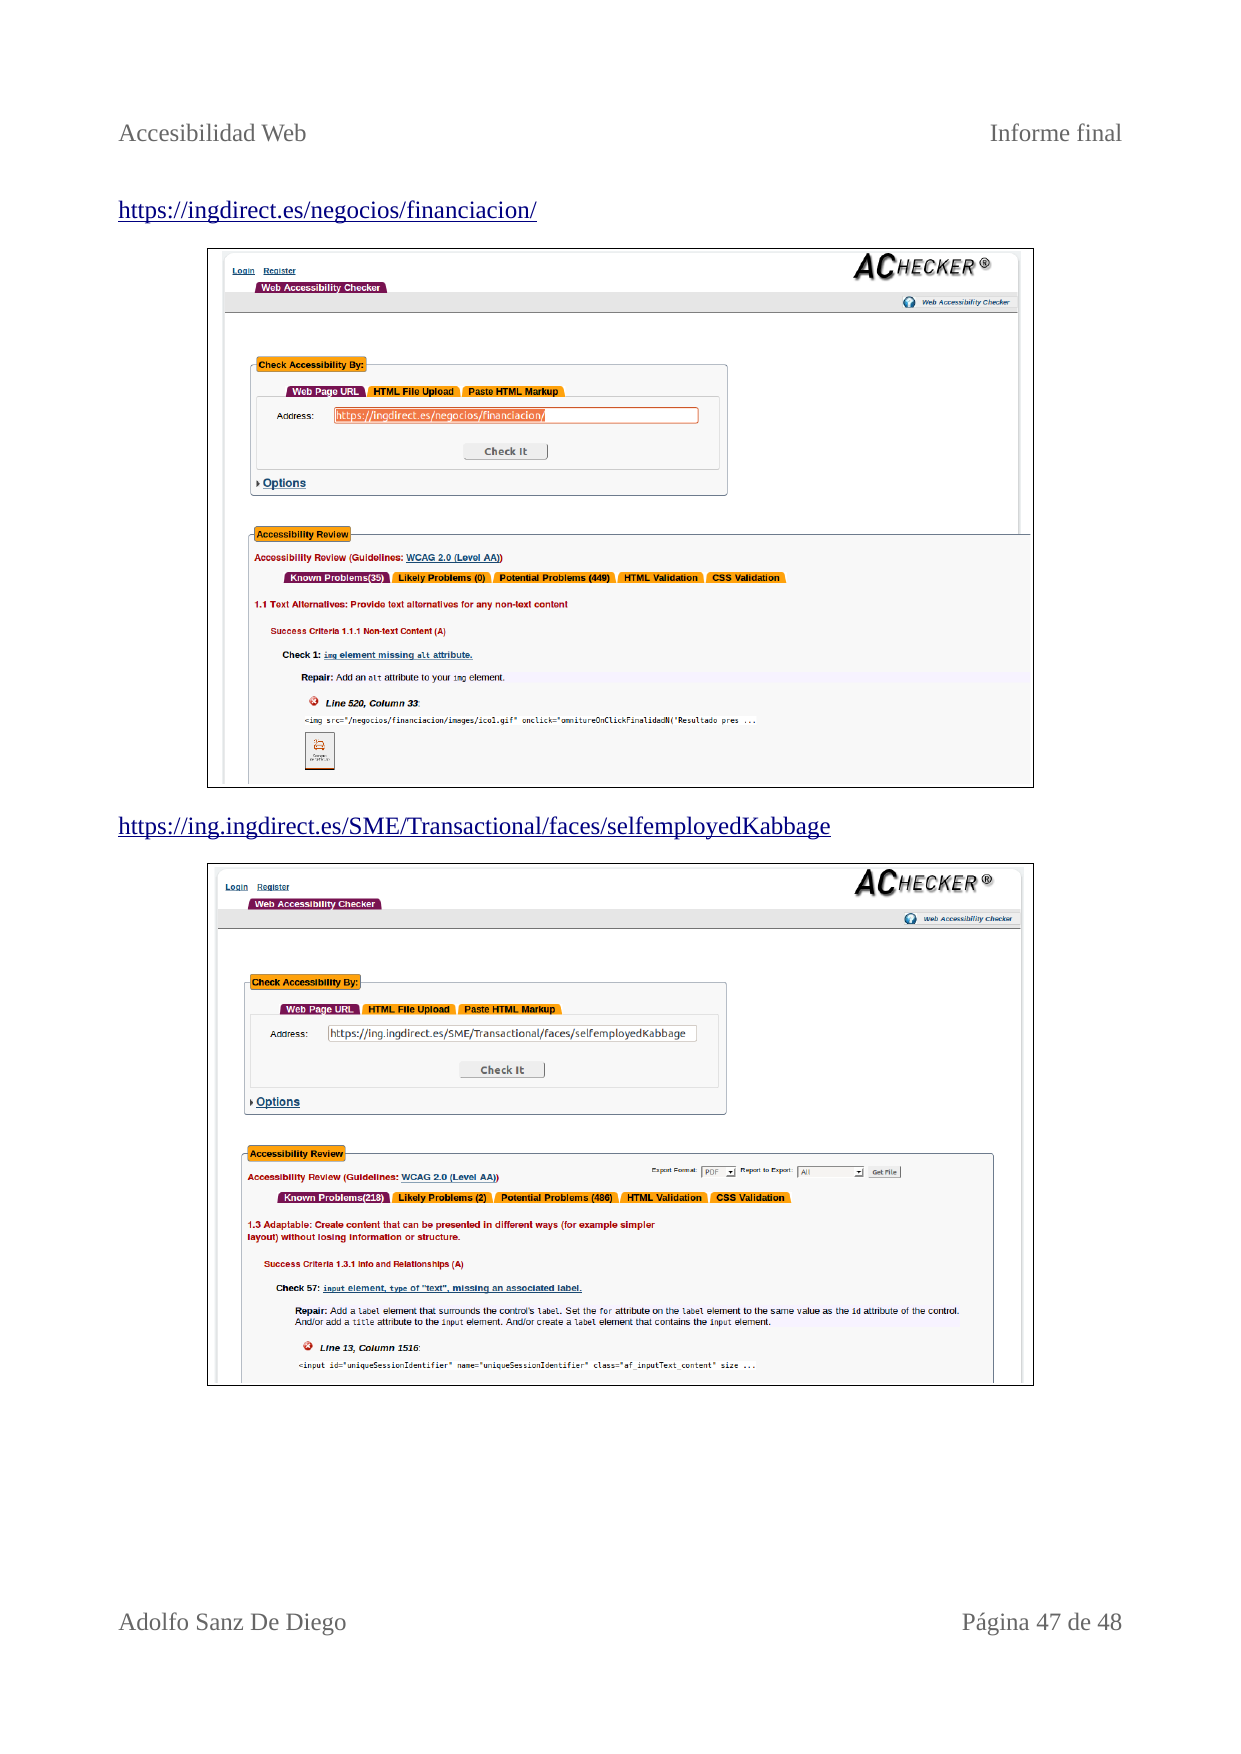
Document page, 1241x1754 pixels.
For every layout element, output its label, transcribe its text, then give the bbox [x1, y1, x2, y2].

text https://ingdirect.es/negocios/financiacion/ [118, 196, 1122, 224]
picture [209, 866, 1031, 1383]
picture [209, 251, 1031, 784]
text https://ing.ingdirect.es/SME/Transactional/faces/selfemployedKabbage [118, 811, 1122, 839]
